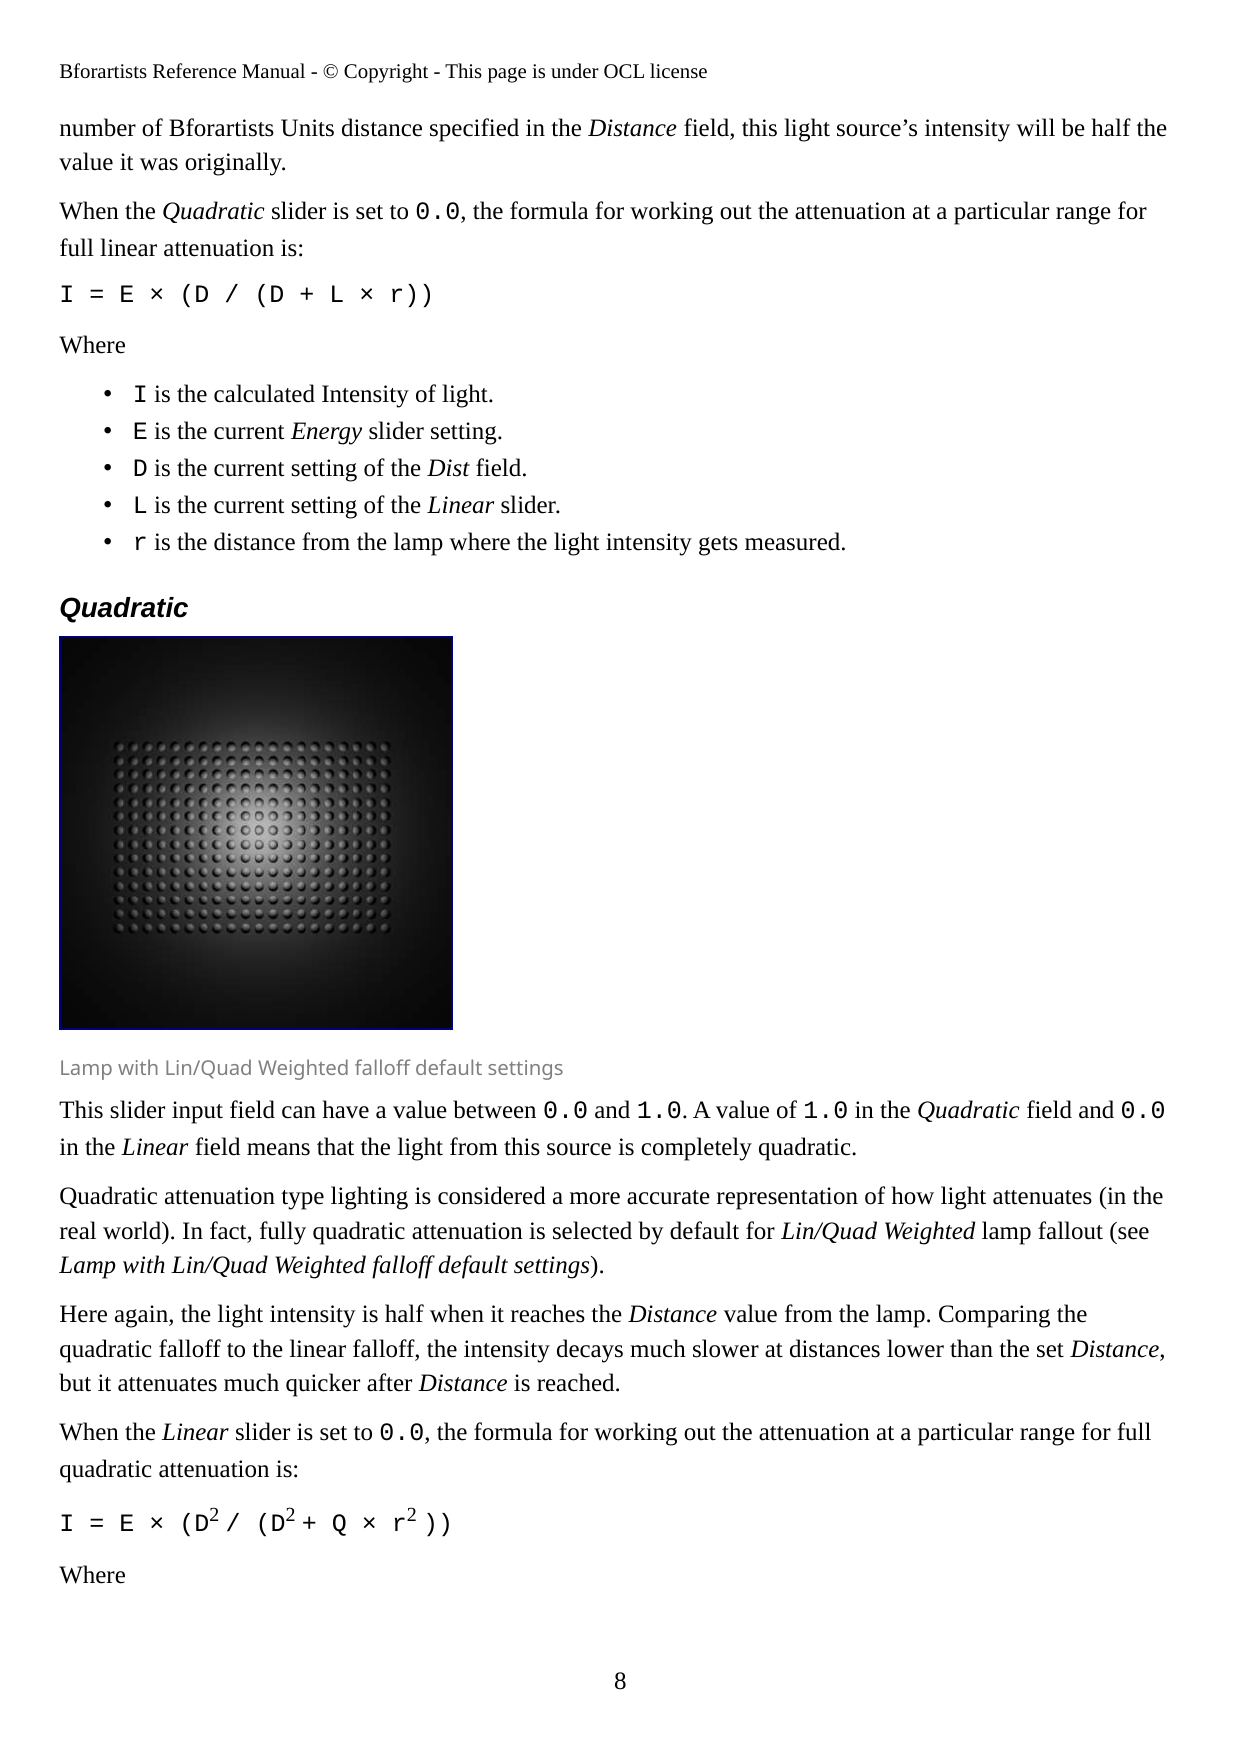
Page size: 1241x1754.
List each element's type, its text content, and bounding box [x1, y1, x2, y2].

list r is the distance from the lamp where the light intensity gets measured. [103, 527, 1181, 558]
subtitle Quadratic [59, 591, 1181, 623]
text I = E × (D2 / (D2 + Q × r2 )) [59, 1503, 1181, 1538]
text Where [59, 330, 1181, 359]
list D is the current setting of the Dist field. [103, 453, 1181, 484]
text Quadratic attenuation type lighting is considered a more accurate representation of how light attenuates (in the real world). In fact, fully quadratic attenuation is selected by default for Lin/Quad Weighted lamp fallout (see Lamp with Lin/Quad Weighted falloff default settings). [59, 1181, 1181, 1279]
text I = E × (D / (D + L × r)) [59, 282, 1181, 310]
text When the Linear slider is set to 0.0, the formula for working out the attenuation at a particular range for full quadratic attenuation is: [59, 1417, 1181, 1483]
text Lamp with Lin/Quad Weighted falloff default settings [59, 1050, 1181, 1081]
text When the Quadratic slider is set to 0.0, the formula for working out the attenuation at a particular range for full linear attenuation is: [59, 196, 1181, 261]
list L is the current setting of the Linear slider. [103, 490, 1181, 521]
list I is the calculated Intensity of light. [103, 379, 1181, 410]
picture [61, 637, 451, 1028]
text Here again, the light intensity is half when it reaches the Distance value from the lamp. Comparing the quadratic falloff to the linear falloff, the intensity decays much slower at distances lower than the set Distance, but it attenuates much quicker after Distance is reached. [59, 1299, 1181, 1397]
list E is the current Energy slider setting. [103, 416, 1181, 447]
text This slider input field can have a value between 0.0 and 1.0. A value of 1.0 in the Quadratic field and 0.0 in the Linear field means that the light from this source is completely quadratic. [59, 1096, 1181, 1161]
text number of Bforartists Units distance specified in the Distance field, this light source’s intensity will be half the value it was originally. [59, 113, 1181, 176]
text Where [59, 1560, 1181, 1589]
